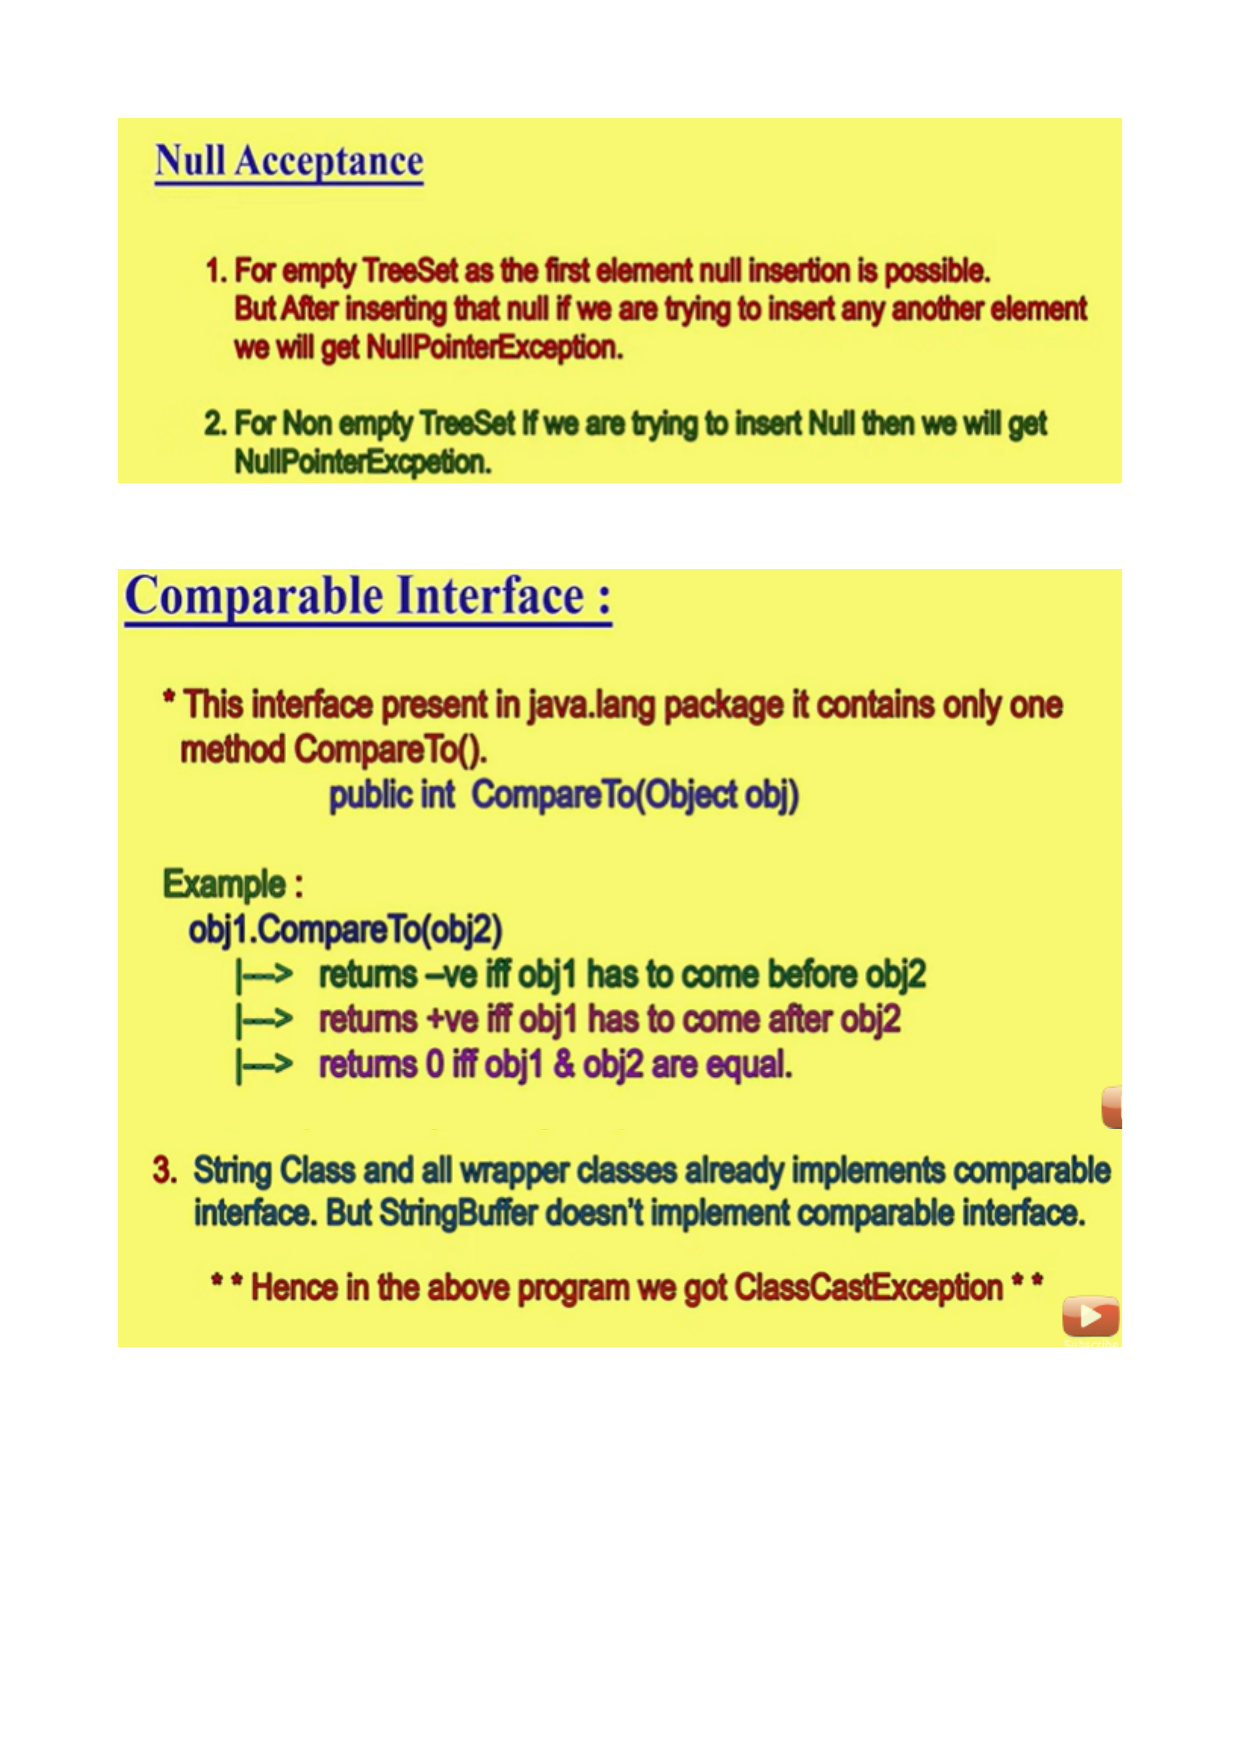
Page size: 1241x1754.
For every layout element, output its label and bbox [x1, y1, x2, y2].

picture [118, 569, 1123, 1347]
picture [118, 118, 1123, 483]
